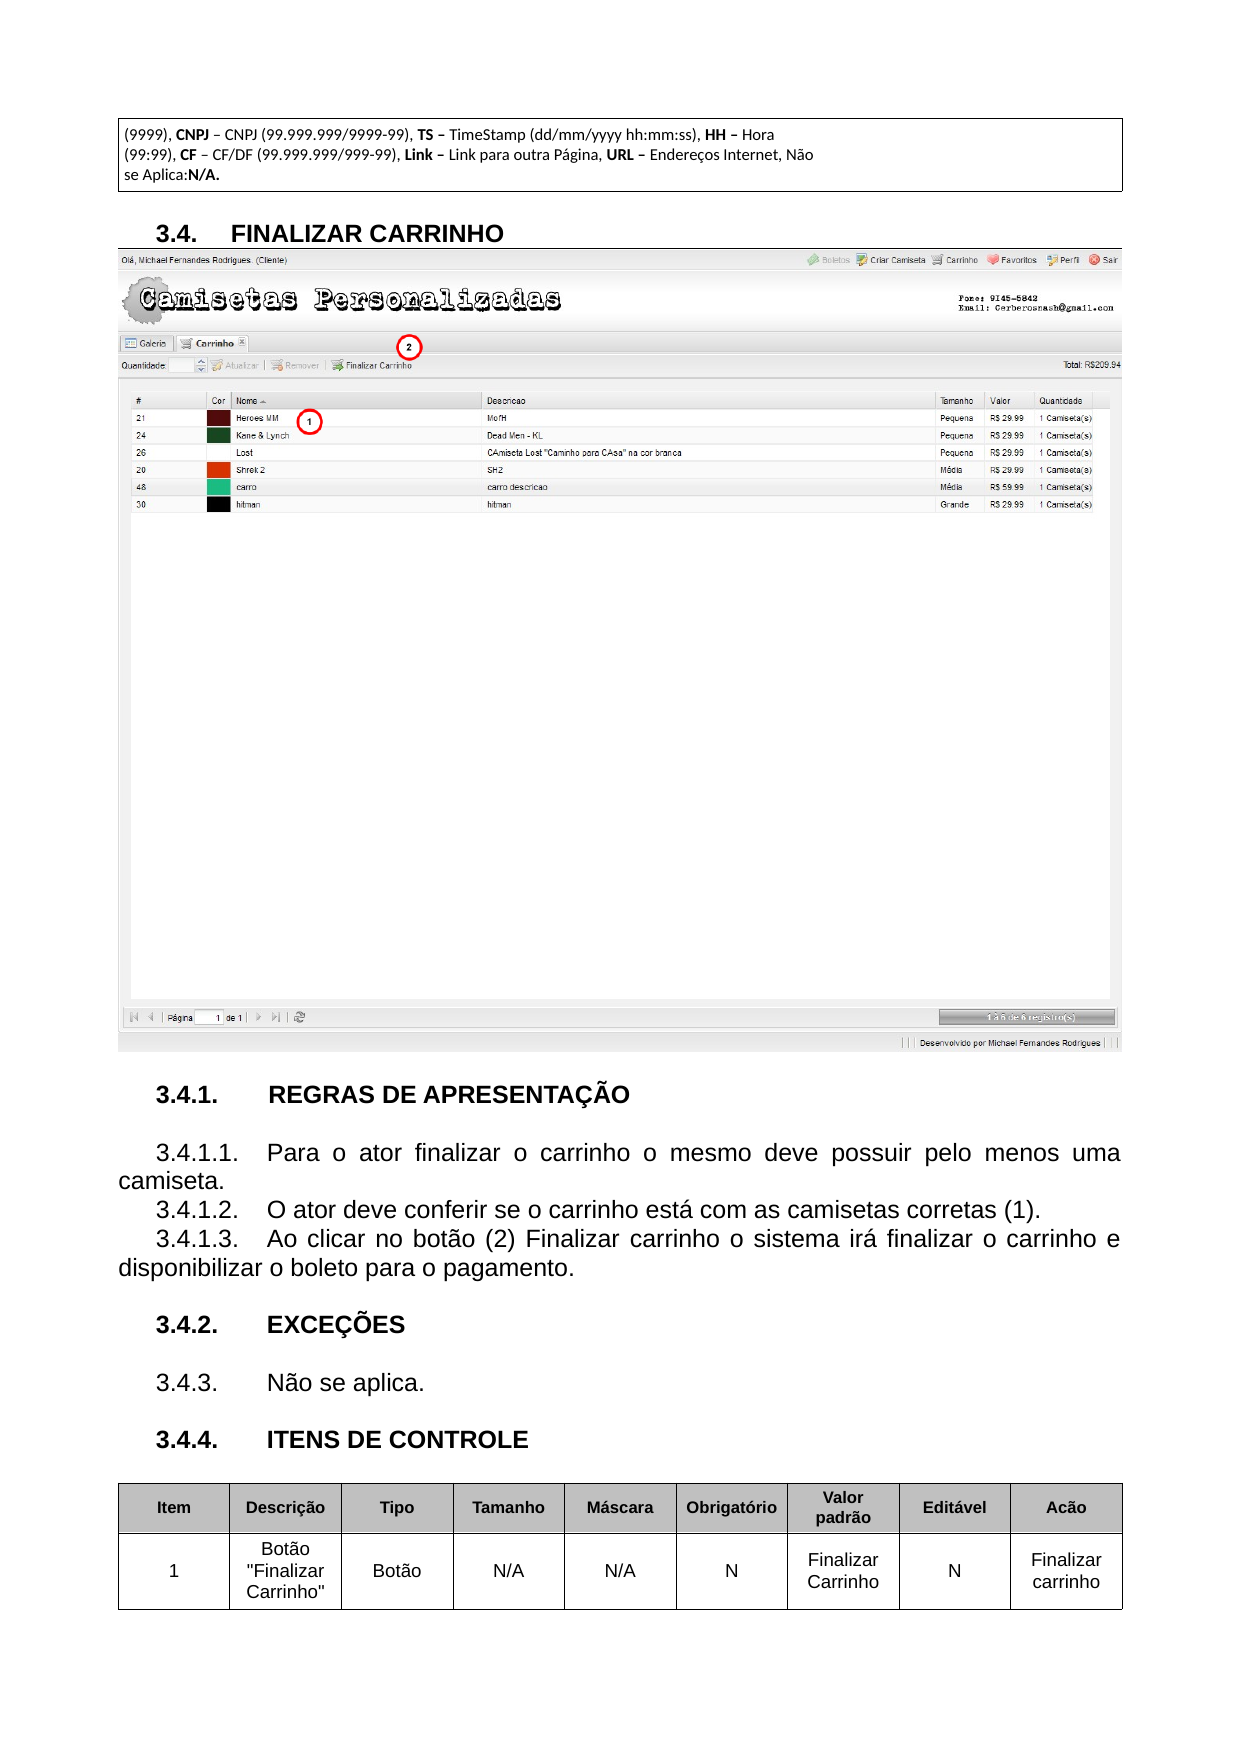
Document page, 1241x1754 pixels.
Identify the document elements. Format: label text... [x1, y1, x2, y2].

list EXCEÇÕES [118, 1310, 1122, 1339]
table_header Tipo [342, 1484, 453, 1532]
table_header Valor padrão [788, 1484, 899, 1532]
table_header Acão [1011, 1484, 1122, 1532]
list Para o ator finalizar o carrinho o mesmo deve possuir pelo menos uma camiseta. [118, 1137, 1122, 1195]
table_header Editável [900, 1484, 1010, 1532]
table_header Obrigatório [677, 1484, 787, 1532]
list REGRAS DE APRESENTAÇÃO [118, 1080, 1122, 1109]
table_cell Finalizar carrinho [1011, 1534, 1122, 1609]
table_cell Finalizar Carrinho [788, 1534, 899, 1609]
table_cell N [900, 1534, 1010, 1609]
picture [118, 248, 1122, 1052]
table_cell N/A [565, 1534, 676, 1609]
list Não se aplica. [118, 1367, 1122, 1396]
list O ator deve conferir se o carrinho está com as camisetas corretas (1). [118, 1195, 1122, 1224]
table_cell Botão "Finalizar Carrinho" [230, 1534, 341, 1609]
table_cell 1 [119, 1534, 229, 1609]
list FINALIZAR CARRINHO [118, 219, 1122, 248]
table_header Máscara [565, 1484, 676, 1532]
list Ao clicar no botão (2) Finalizar carrinho o sistema irá finalizar o carrinho e disponibilizar o boleto para o pagamento. [118, 1224, 1122, 1281]
table_header Tamanho [454, 1484, 564, 1532]
table_cell N [677, 1534, 787, 1609]
table_header Descrição [230, 1484, 341, 1532]
table_cell N/A [454, 1534, 564, 1609]
list ITENS DE CONTROLE [118, 1425, 1122, 1454]
table_cell Botão [342, 1534, 453, 1609]
table_header Item [119, 1484, 229, 1532]
table_cell (9999), CNPJ – CNPJ (99.999.999/9999-99), TS – TimeStamp (dd/mm/yyyy hh:mm:ss), HH – Hora (99:99), CF – CF/DF (99.999.999/999-99), Link – Link para outra Página, URL – Endereços Internet, Não se Aplica:N/A. [119, 119, 1122, 191]
